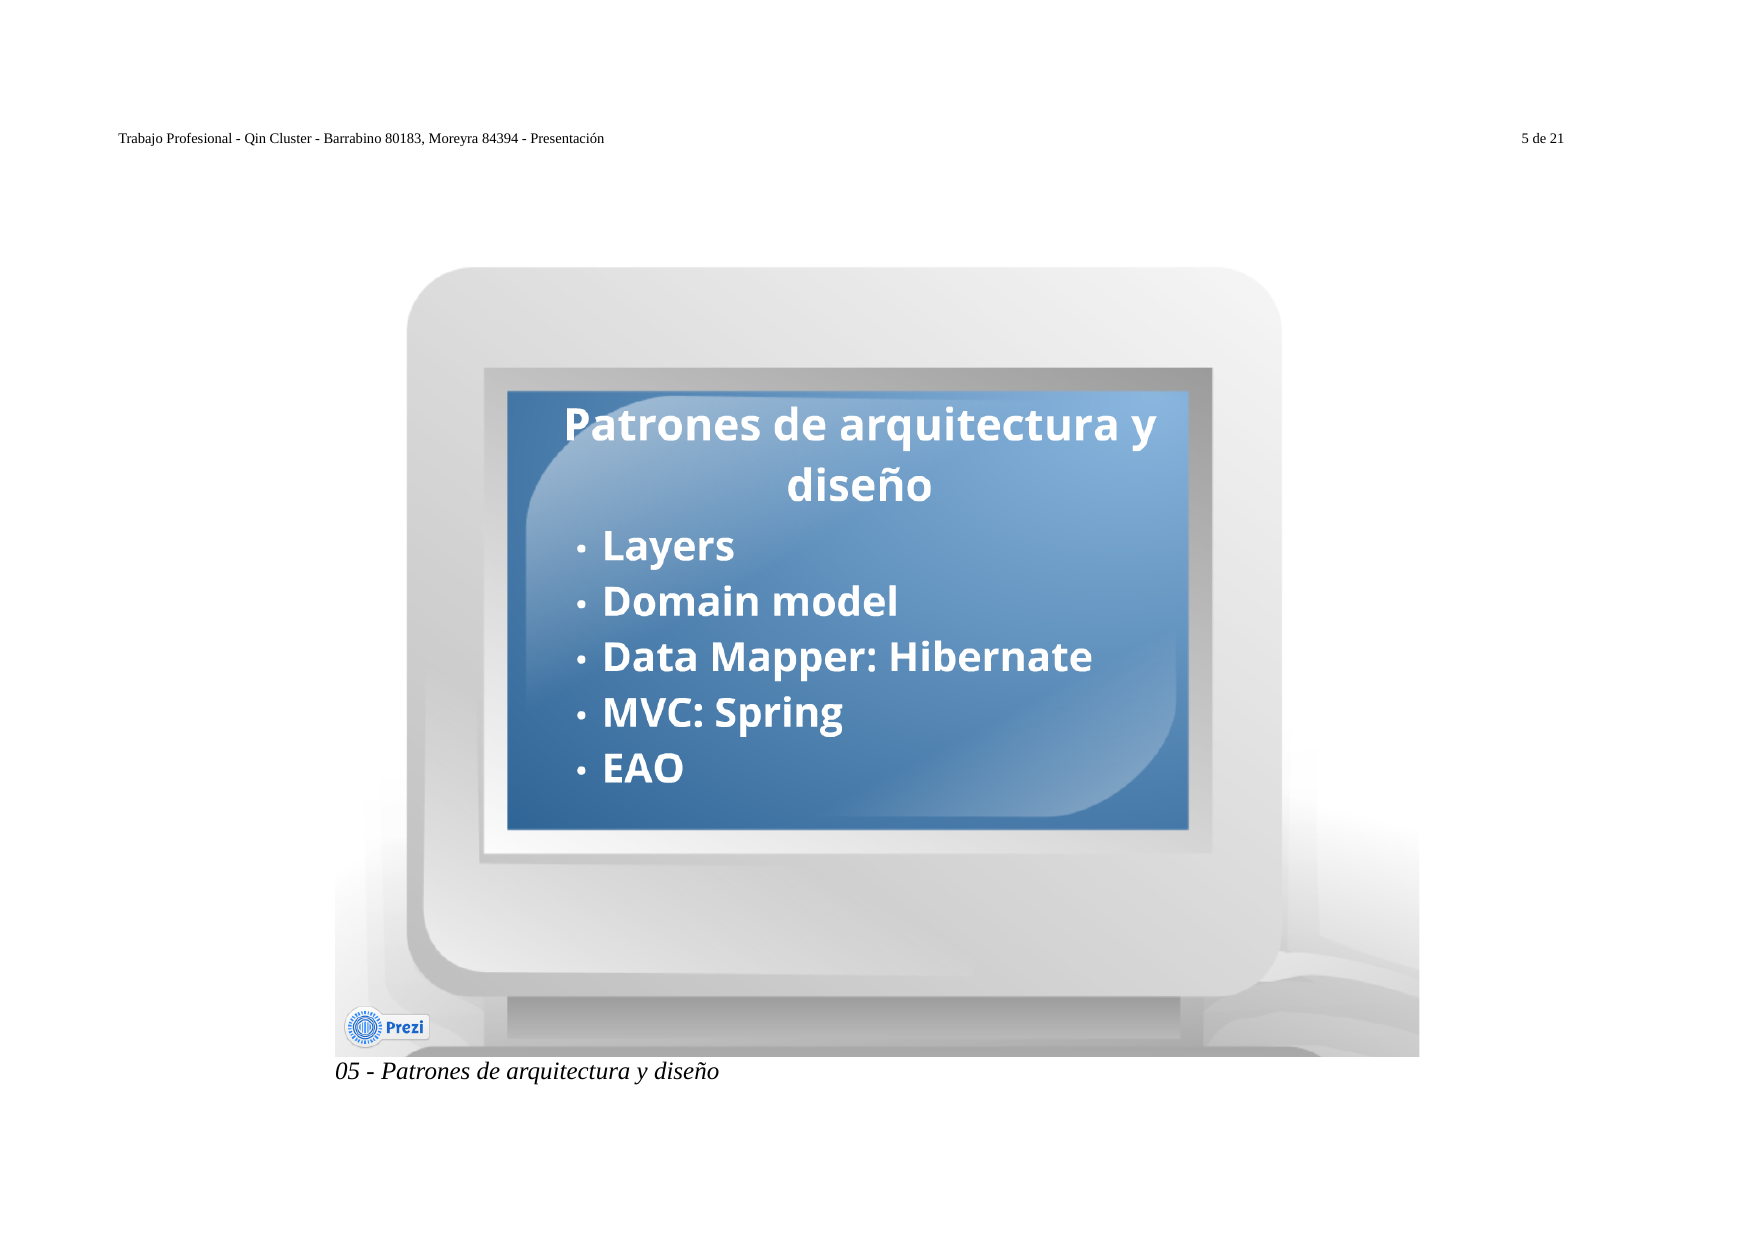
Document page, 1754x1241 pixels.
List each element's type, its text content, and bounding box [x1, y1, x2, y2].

picture [335, 188, 1420, 1057]
text 05 - Patrones de arquitectura y diseño [335, 1057, 1419, 1085]
